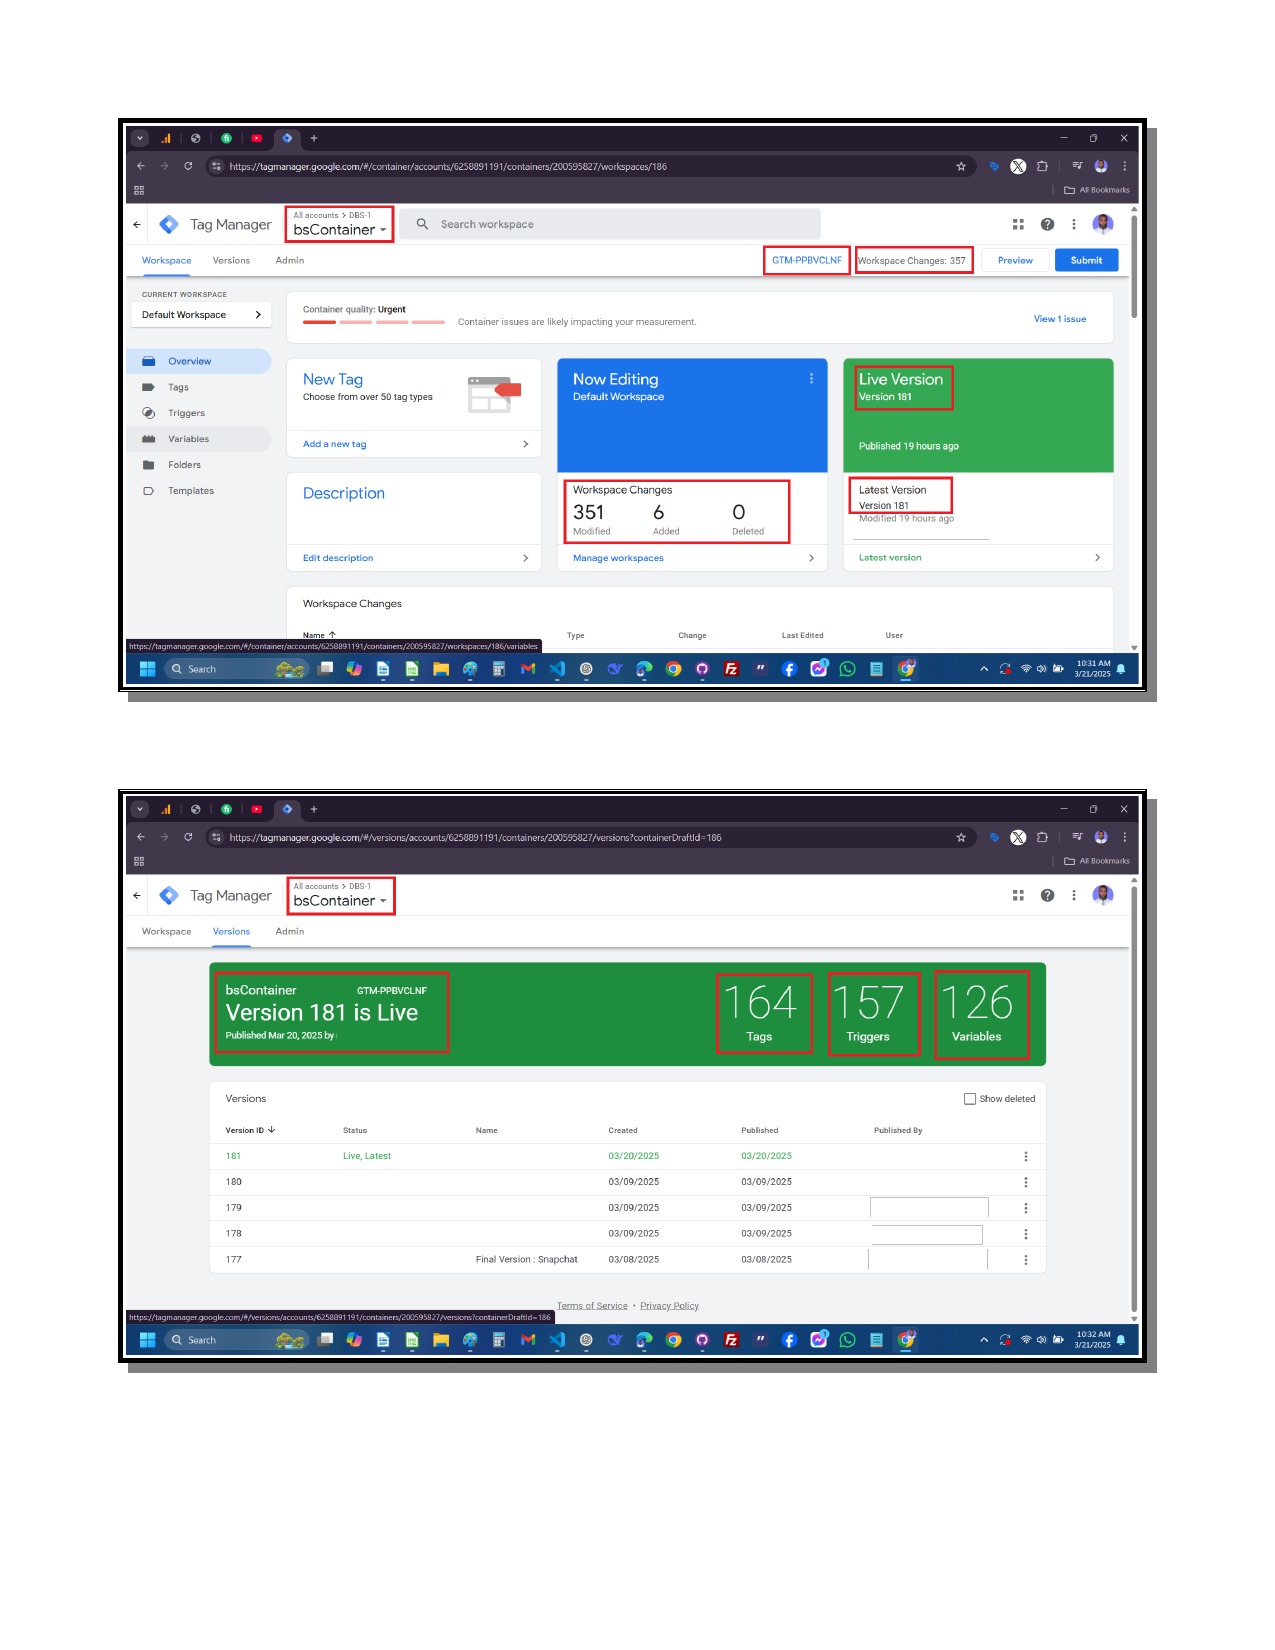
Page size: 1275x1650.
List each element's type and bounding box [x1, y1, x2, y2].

picture [126, 126, 1139, 684]
picture [126, 796, 1139, 1355]
